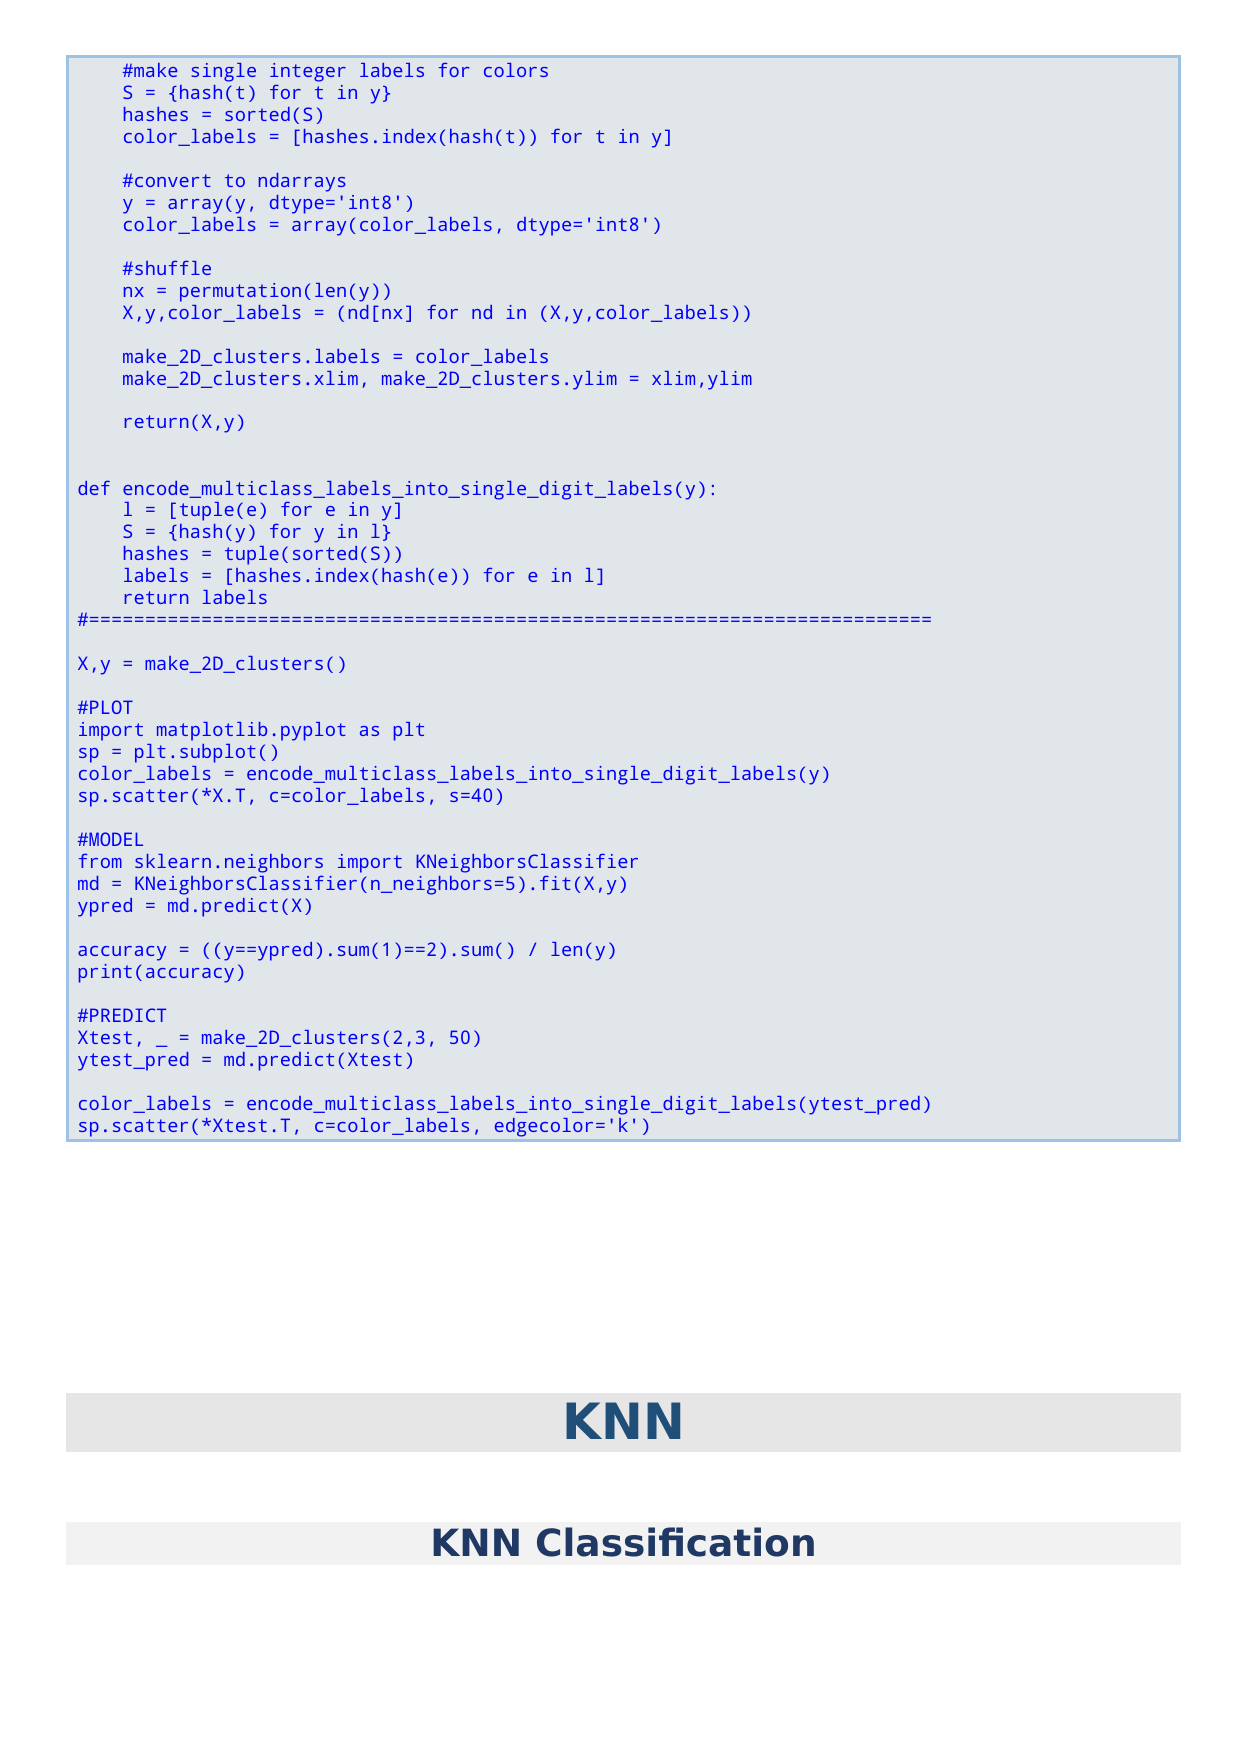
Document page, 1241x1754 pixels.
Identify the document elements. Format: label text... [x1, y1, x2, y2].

text S = {hash(y) for y in l} [69, 516, 1178, 538]
text ypred = md.predict(X) [69, 890, 1178, 912]
text Xtest, _ = make_2D_clusters(2,3, 50) [69, 1022, 1178, 1044]
text make_2D_clusters.labels = color_labels [69, 340, 1178, 362]
text return(X,y) [69, 406, 1178, 428]
text #convert to ndarrays [69, 164, 1178, 187]
text #PLOT [69, 692, 1178, 714]
text color_labels = array(color_labels, dtype='int8') [69, 208, 1178, 231]
text return labels [69, 582, 1178, 604]
text y = array(y, dtype='int8') [69, 187, 1178, 208]
text import matplotlib.pyplot as plt [69, 714, 1178, 736]
text #shuffle [69, 252, 1178, 274]
text make_2D_clusters.xlim, make_2D_clusters.ylim = xlim,ylim [69, 362, 1178, 384]
text md = KNeighborsClassifier(n_neighbors=5).fit(X,y) [69, 868, 1178, 890]
text ytest_pred = md.predict(Xtest) [69, 1044, 1178, 1066]
text #MODEL [69, 824, 1178, 846]
text hashes = tuple(sorted(S)) [69, 538, 1178, 560]
text print(accuracy) [69, 956, 1178, 978]
text sp.scatter(*X.T, c=color_labels, s=40) [69, 780, 1178, 802]
text l = [tuple(e) for e in y] [69, 494, 1178, 516]
text from sklearn.neighbors import KNeighborsClassifier [69, 846, 1178, 868]
text #PREDICT [69, 1000, 1178, 1022]
text def encode_multiclass_labels_into_single_digit_labels(y): [69, 472, 1178, 494]
text X,y,color_labels = (nd[nx] for nd in (X,y,color_labels)) [69, 296, 1178, 318]
text #=========================================================================== [69, 604, 1178, 626]
text nx = permutation(len(y)) [69, 274, 1178, 296]
text sp = plt.subplot() [69, 736, 1178, 758]
text accuracy = ((y==ypred).sum(1)==2).sum() / len(y) [69, 934, 1178, 956]
text labels = [hashes.index(hash(e)) for e in l] [69, 560, 1178, 582]
subtitle KNN Classification [66, 1522, 1181, 1565]
text X,y = make_2D_clusters() [69, 648, 1178, 670]
text #make single integer labels for colors [69, 58, 1178, 77]
text sp.scatter(*Xtest.T, c=color_labels, edgecolor='k') [69, 1110, 1178, 1139]
text color_labels = encode_multiclass_labels_into_single_digit_labels(y) [69, 758, 1178, 780]
text hashes = sorted(S) [69, 99, 1178, 121]
text color_labels = encode_multiclass_labels_into_single_digit_labels(ytest_pred) [69, 1088, 1178, 1110]
subtitle KNN [66, 1393, 1181, 1452]
text S = {hash(t) for t in y} [69, 77, 1178, 99]
text color_labels = [hashes.index(hash(t)) for t in y] [69, 121, 1178, 143]
